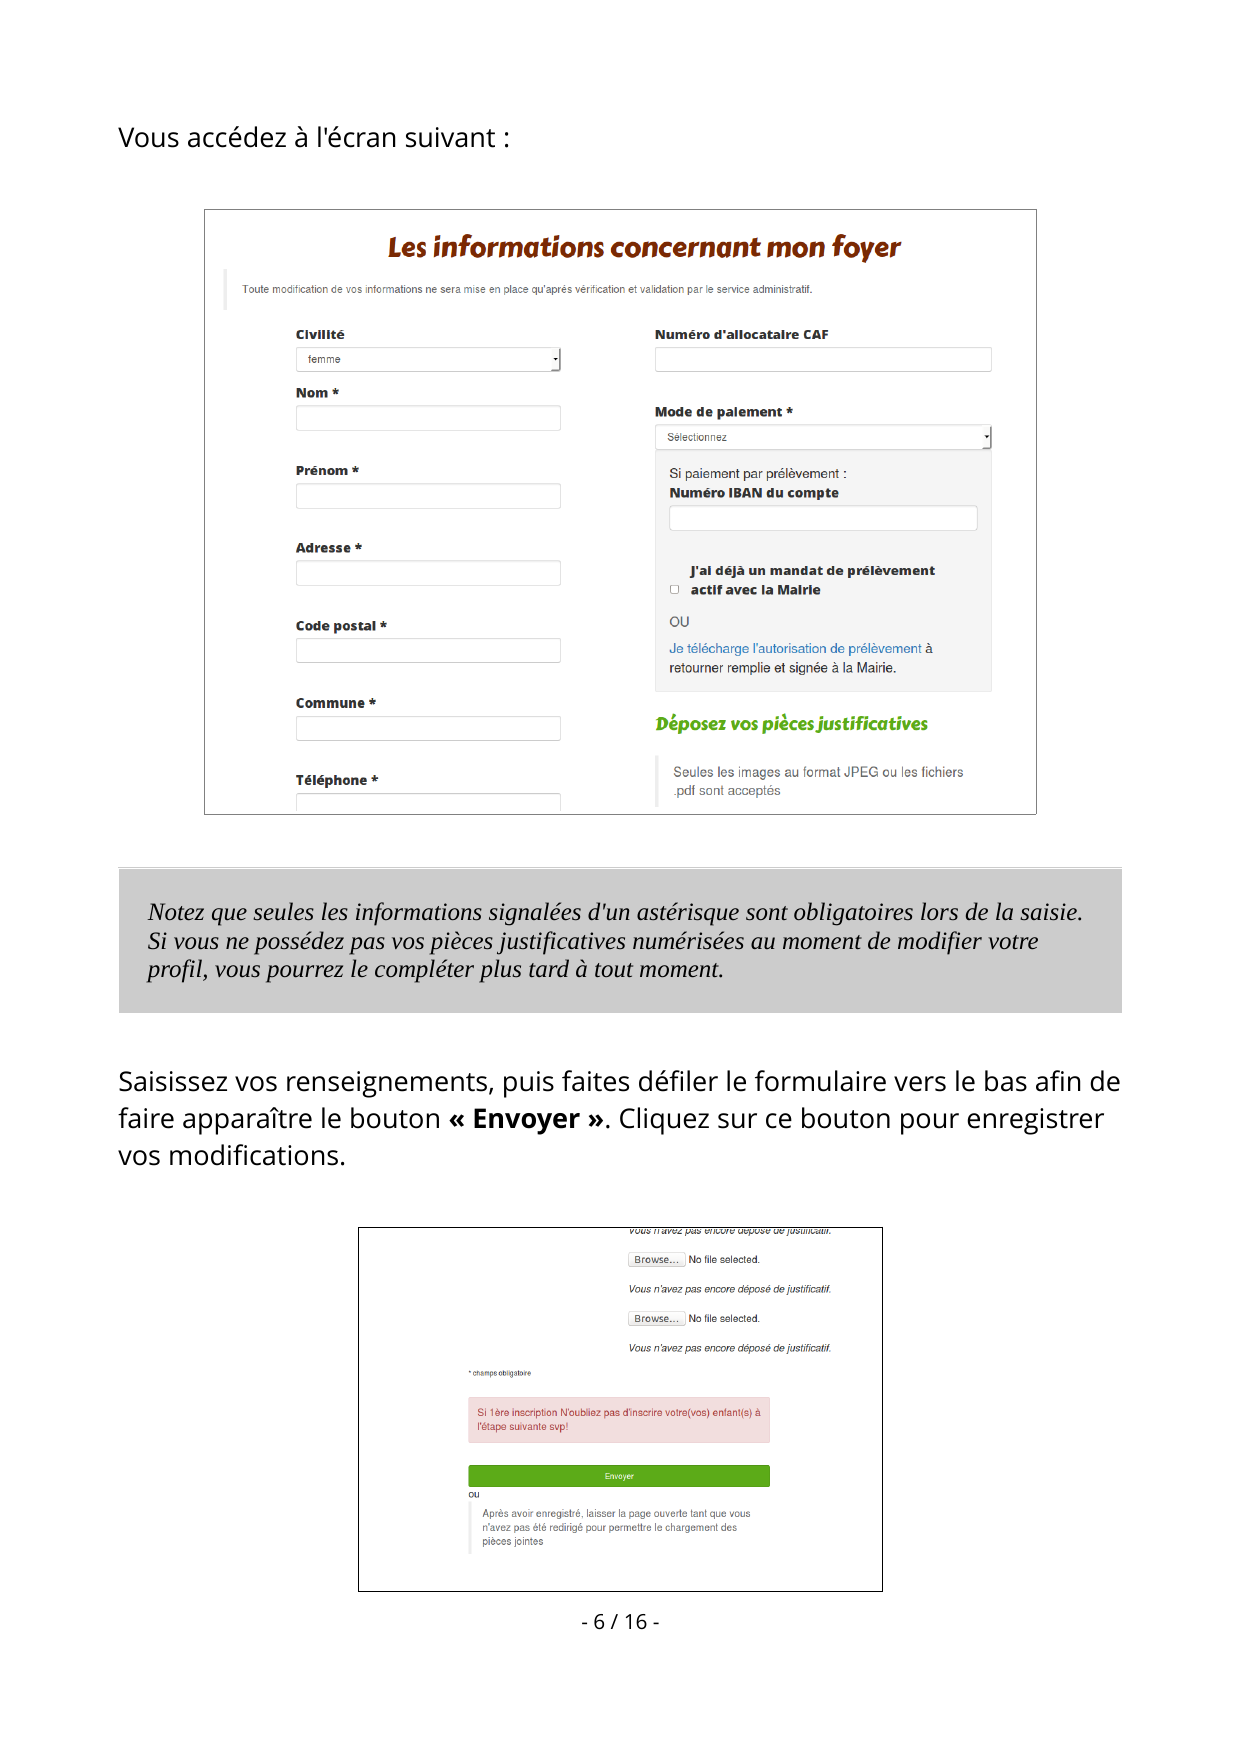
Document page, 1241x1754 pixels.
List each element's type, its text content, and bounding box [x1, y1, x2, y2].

text Vous accédez à l'écran suivant : [118, 118, 1122, 155]
picture [207, 211, 1033, 811]
picture [361, 1229, 880, 1589]
text Notez que seules les informations signalées d'un astérisque sont obligatoires lors de la saisie. Si vous ne possédez pas vos pièces justificatives numérisées au moment de modifier votre profil, vous pourrez le compléter plus tard à tout moment. [119, 869, 1122, 1013]
text Saisissez vos renseignements, puis faites défiler le formulaire vers le bas afin de faire apparaître le bouton « Envoyer ». Cliquez sur ce bouton pour enregistrer vos modifications. [118, 1062, 1122, 1173]
